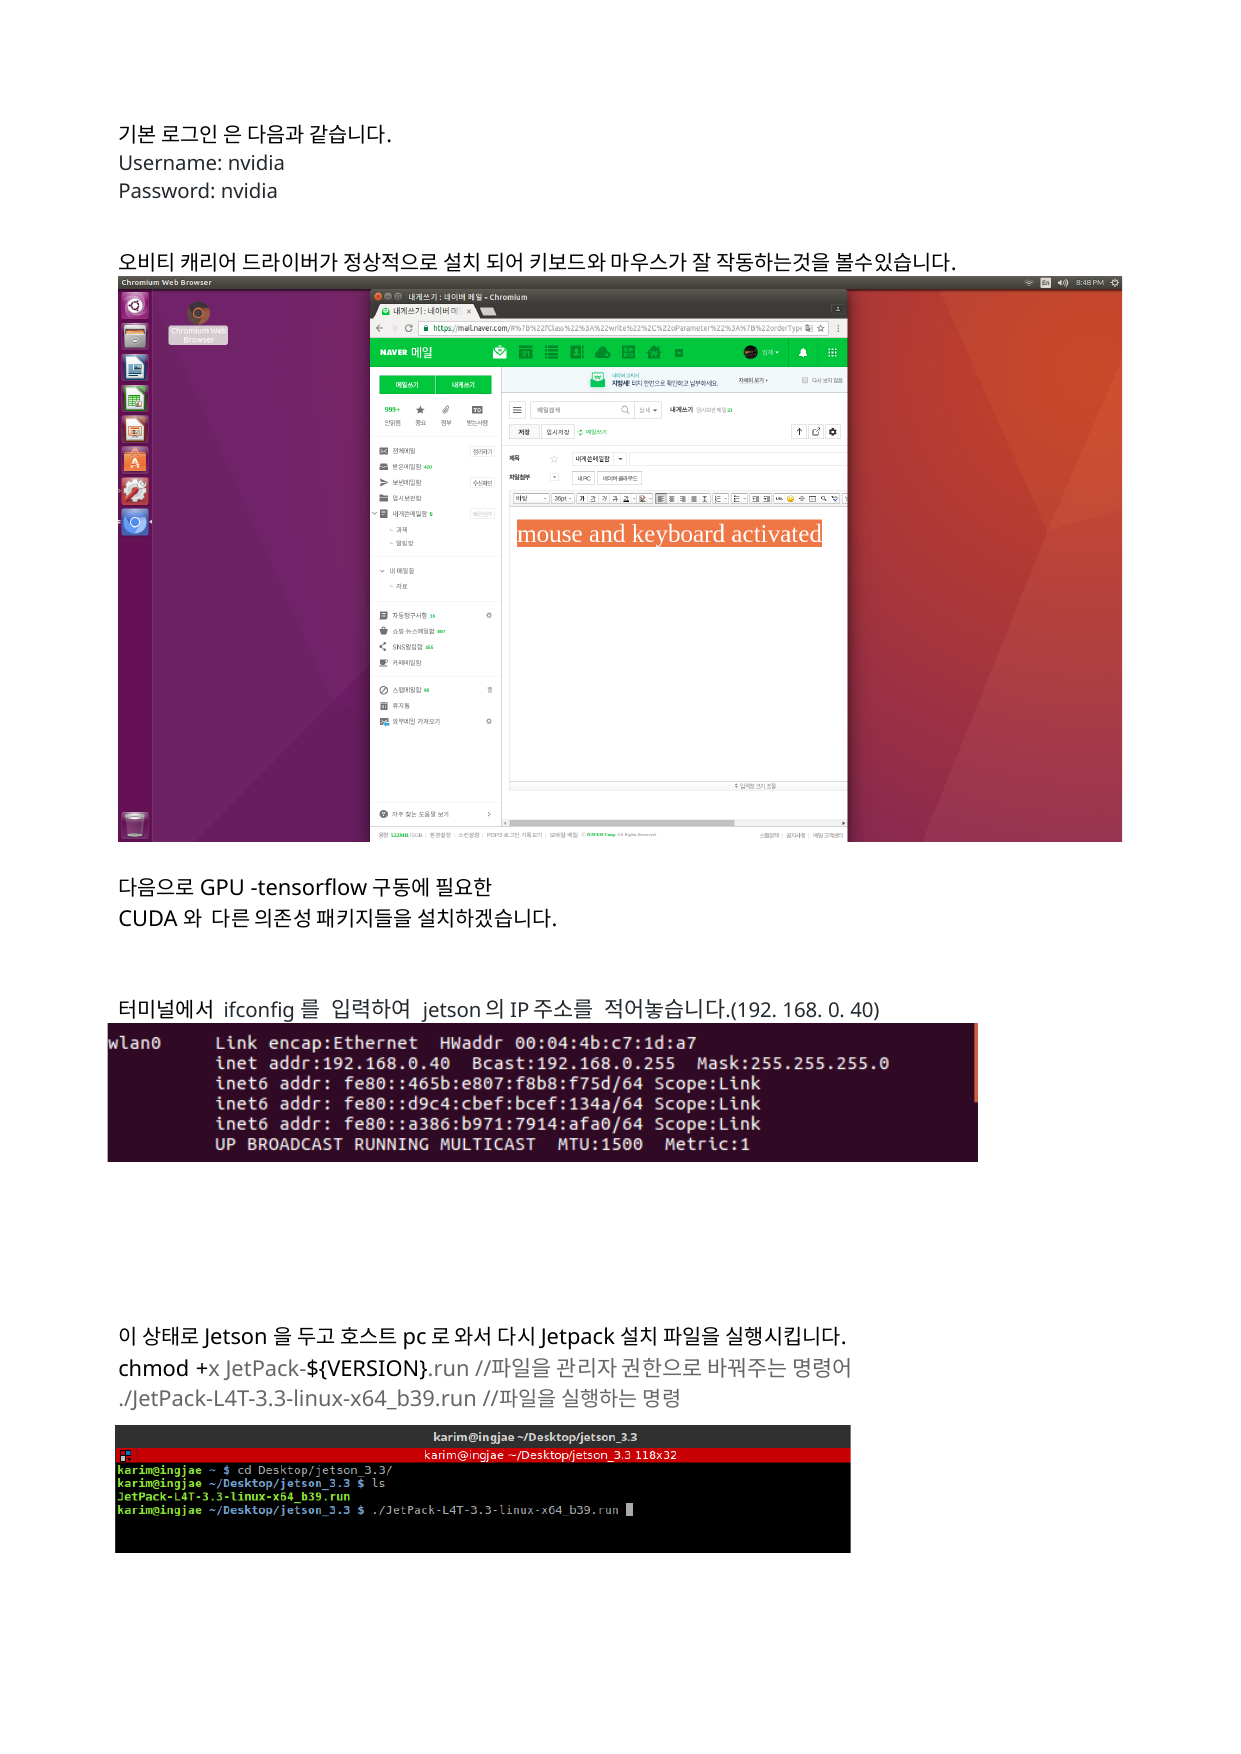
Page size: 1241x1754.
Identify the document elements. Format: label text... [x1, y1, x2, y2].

text chmod +x JetPack-${VERSION}.run //파일을 관리자 권한으로 바꿔주는 명령어 [118, 1351, 1122, 1382]
text Username: nvidia [118, 149, 1122, 176]
picture [118, 276, 1123, 842]
text 기본 로그인 은 다음과 같습니다. [118, 118, 1122, 149]
text 오비티 캐리어 드라이버가 정상적으로 설치 되어 키보드와 마우스가 잘 작동하는것을 볼수있습니다. [118, 246, 1122, 276]
text 터미널에서 ifconfig 를 입력하여 jetson의IP주소를 적어놓습니다.(192. 168. 0. 40) [118, 992, 1122, 1023]
text ./JetPack-L4T-3.3-linux-x64_b39.run //파일을 실행하는 명령 [118, 1382, 1122, 1413]
text Password: nvidia [118, 176, 1122, 204]
text 이 상태로 Jetson 을 두고 호스트 pc로 와서 다시 Jetpack 설치 파일을 실행시킵니다. [118, 1320, 1122, 1351]
text 다음으로 GPU -tensorflow 구동에 필요한 [118, 871, 1122, 902]
text CUDA 와 다른 의존성 패키지들을 설치하겠습니다. [118, 902, 1122, 932]
picture [115, 1425, 851, 1553]
